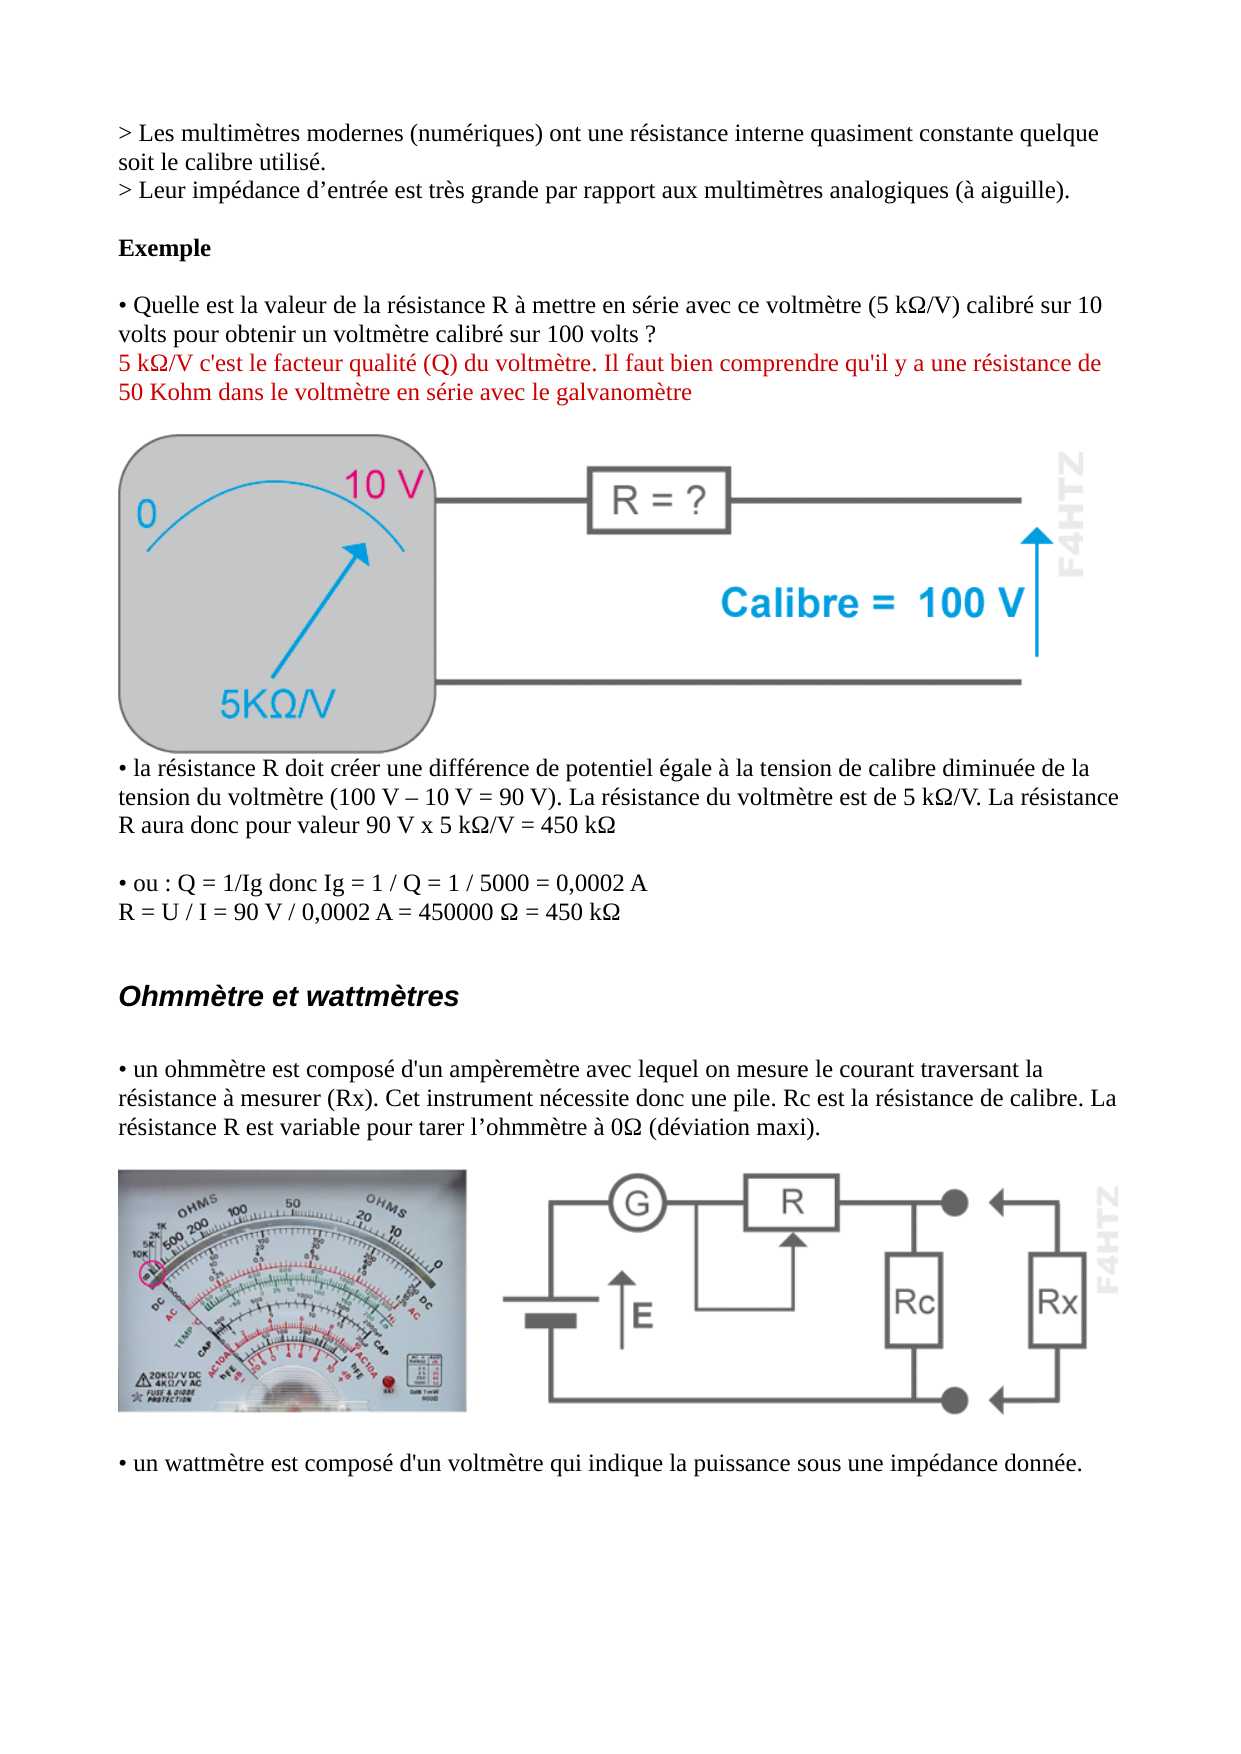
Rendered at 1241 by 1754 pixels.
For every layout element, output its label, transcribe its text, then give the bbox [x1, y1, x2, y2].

text • la résistance R doit créer une différence de potentiel égale à la tension de calibre diminuée de la tension du voltmètre (100 V – 10 V = 90 V). La résistance du voltmètre est de 5 kΩ/V. La résistance R aura donc pour valeur 90 V x 5 kΩ/V = 450 kΩ [118, 753, 1122, 839]
text • un wattmètre est composé d'un voltmètre qui indique la puissance sous une impédance donnée. [118, 1448, 1122, 1477]
subtitle Ohmmètre et wattmètres [118, 979, 1122, 1013]
picture [118, 1169, 1119, 1415]
text Exemple [118, 233, 1122, 262]
text R = U / I = 90 V / 0,0002 A = 450000 Ω = 450 kΩ [118, 897, 1122, 926]
text 5 kΩ/V c'est le facteur qualité (Q) du voltmètre. Il faut bien comprendre qu'il y a une résistance de 50 Kohm dans le voltmètre en série avec le galvanomètre [118, 348, 1122, 406]
text • Quelle est la valeur de la résistance R à mettre en série avec ce voltmètre (5 kΩ/V) calibré sur 10 volts pour obtenir un voltmètre calibré sur 100 volts ? [118, 291, 1122, 348]
picture [118, 434, 1084, 754]
text > Les multimètres modernes (numériques) ont une résistance interne quasiment constante quelque soit le calibre utilisé. [118, 118, 1122, 176]
text • ou : Q = 1/Ig donc Ig = 1 / Q = 1 / 5000 = 0,0002 A [118, 868, 1122, 897]
text • un ohmmètre est composé d'un ampèremètre avec lequel on mesure le courant traversant la résistance à mesurer (Rx). Cet instrument nécessite donc une pile. Rc est la résistance de calibre. La résistance R est variable pour tarer l’ohmmètre à 0Ω (déviation maxi). [118, 1054, 1122, 1140]
text > Leur impédance d’entrée est très grande par rapport aux multimètres analogiques (à aiguille). [118, 176, 1122, 204]
